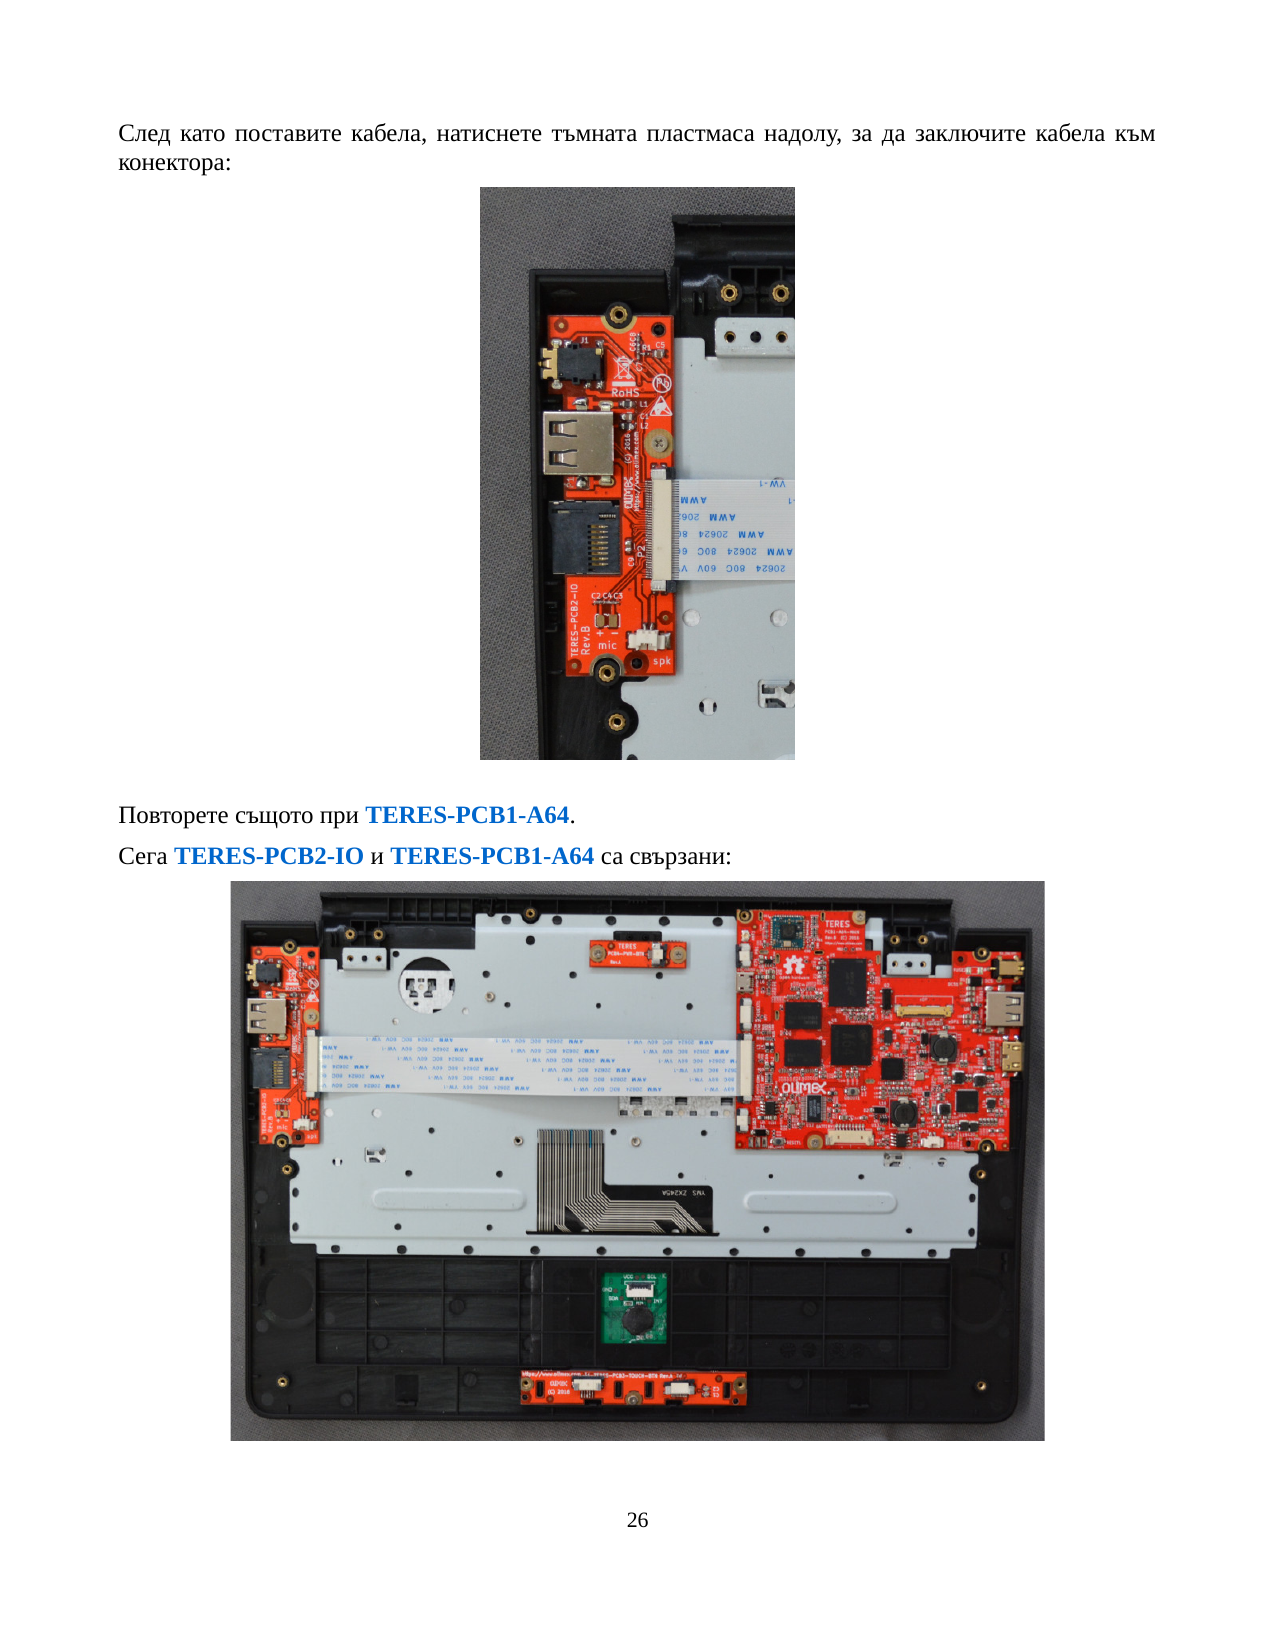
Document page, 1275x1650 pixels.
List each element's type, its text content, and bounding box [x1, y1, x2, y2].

text Сега TERES-PCB2-IO и TERES-PCB1-A64 са свързани: [118, 841, 1157, 869]
picture [230, 881, 1045, 1441]
text Повторете същото при TERES-PCB1-A64. [118, 800, 1157, 829]
text След като поставите кабела, натиснете тъмната пластмаса надолу, за да заключите кабела към конектора: [118, 118, 1157, 176]
picture [480, 187, 795, 760]
